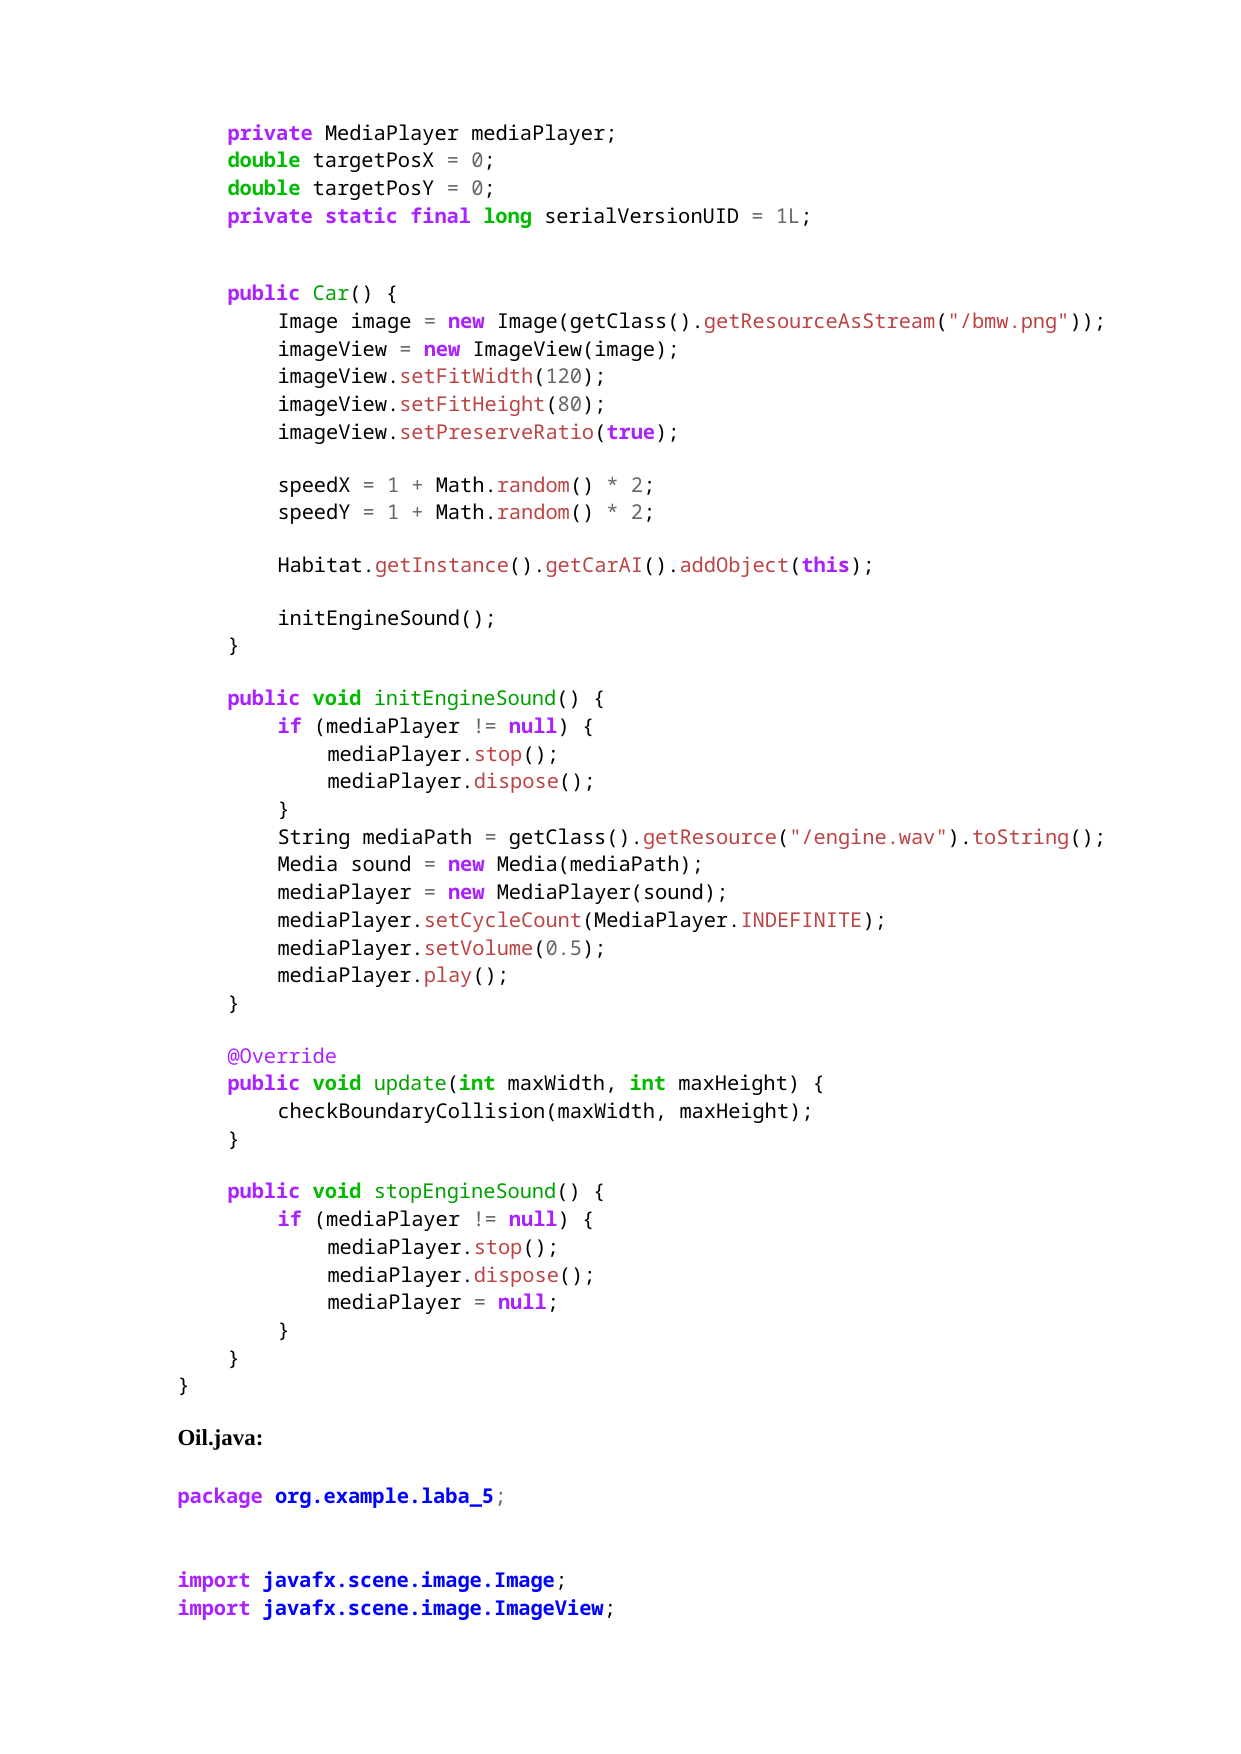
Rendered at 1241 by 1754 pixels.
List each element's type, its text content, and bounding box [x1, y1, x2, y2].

text import javafx.scene.image.ImageView; [177, 1594, 1152, 1621]
text double targetPosX = 0; [177, 146, 1152, 173]
text private static final long serialVersionUID = 1L; [177, 201, 1152, 229]
text mediaPlayer = null; [177, 1288, 1152, 1316]
text Media sound = new Media(mediaPath); [177, 850, 1152, 878]
text private MediaPlayer mediaPlayer; [177, 118, 1152, 146]
text checkBoundaryCollision(maxWidth, maxHeight); [177, 1097, 1152, 1124]
text mediaPlayer.dispose(); [177, 767, 1152, 794]
text } [177, 794, 1152, 822]
text import javafx.scene.image.Image; [177, 1566, 1152, 1594]
text imageView.setPreserveRatio(true); [177, 417, 1152, 445]
text public void stopEngineSound() { [177, 1177, 1152, 1205]
text } [177, 988, 1152, 1016]
text imageView.setFitWidth(120); [177, 362, 1152, 390]
text } [177, 1316, 1152, 1343]
text mediaPlayer.play(); [177, 961, 1152, 988]
text public void initEngineSound() { [177, 684, 1152, 711]
text mediaPlayer.setVolume(0.5); [177, 933, 1152, 961]
text Oil.java: [177, 1424, 1152, 1450]
text imageView = new ImageView(image); [177, 334, 1152, 362]
text String mediaPath = getClass().getResource("/engine.wav").toString(); [177, 822, 1152, 850]
text } [177, 1343, 1152, 1371]
text public void update(int maxWidth, int maxHeight) { [177, 1069, 1152, 1097]
text @Override [177, 1041, 1152, 1069]
text } [177, 1124, 1152, 1152]
text initEngineSound(); [177, 603, 1152, 631]
text Habitat.getInstance().getCarAI().addObject(this); [177, 551, 1152, 578]
text mediaPlayer.stop(); [177, 1232, 1152, 1260]
text mediaPlayer.setCycleCount(MediaPlayer.INDEFINITE); [177, 905, 1152, 933]
text mediaPlayer.dispose(); [177, 1260, 1152, 1288]
text mediaPlayer = new MediaPlayer(sound); [177, 878, 1152, 905]
text speedY = 1 + Math.random() * 2; [177, 498, 1152, 526]
text package org.example.laba_5; [177, 1482, 1152, 1509]
text imageView.setFitHeight(80); [177, 390, 1152, 417]
text if (mediaPlayer != null) { [177, 1205, 1152, 1232]
text Image image = new Image(getClass().getResourceAsStream("/bmw.png")); [177, 307, 1152, 334]
text if (mediaPlayer != null) { [177, 711, 1152, 739]
text } [177, 1371, 1152, 1399]
text double targetPosY = 0; [177, 173, 1152, 201]
text } [177, 631, 1152, 659]
text mediaPlayer.stop(); [177, 739, 1152, 767]
text public Car() { [177, 279, 1152, 307]
text speedX = 1 + Math.random() * 2; [177, 470, 1152, 498]
